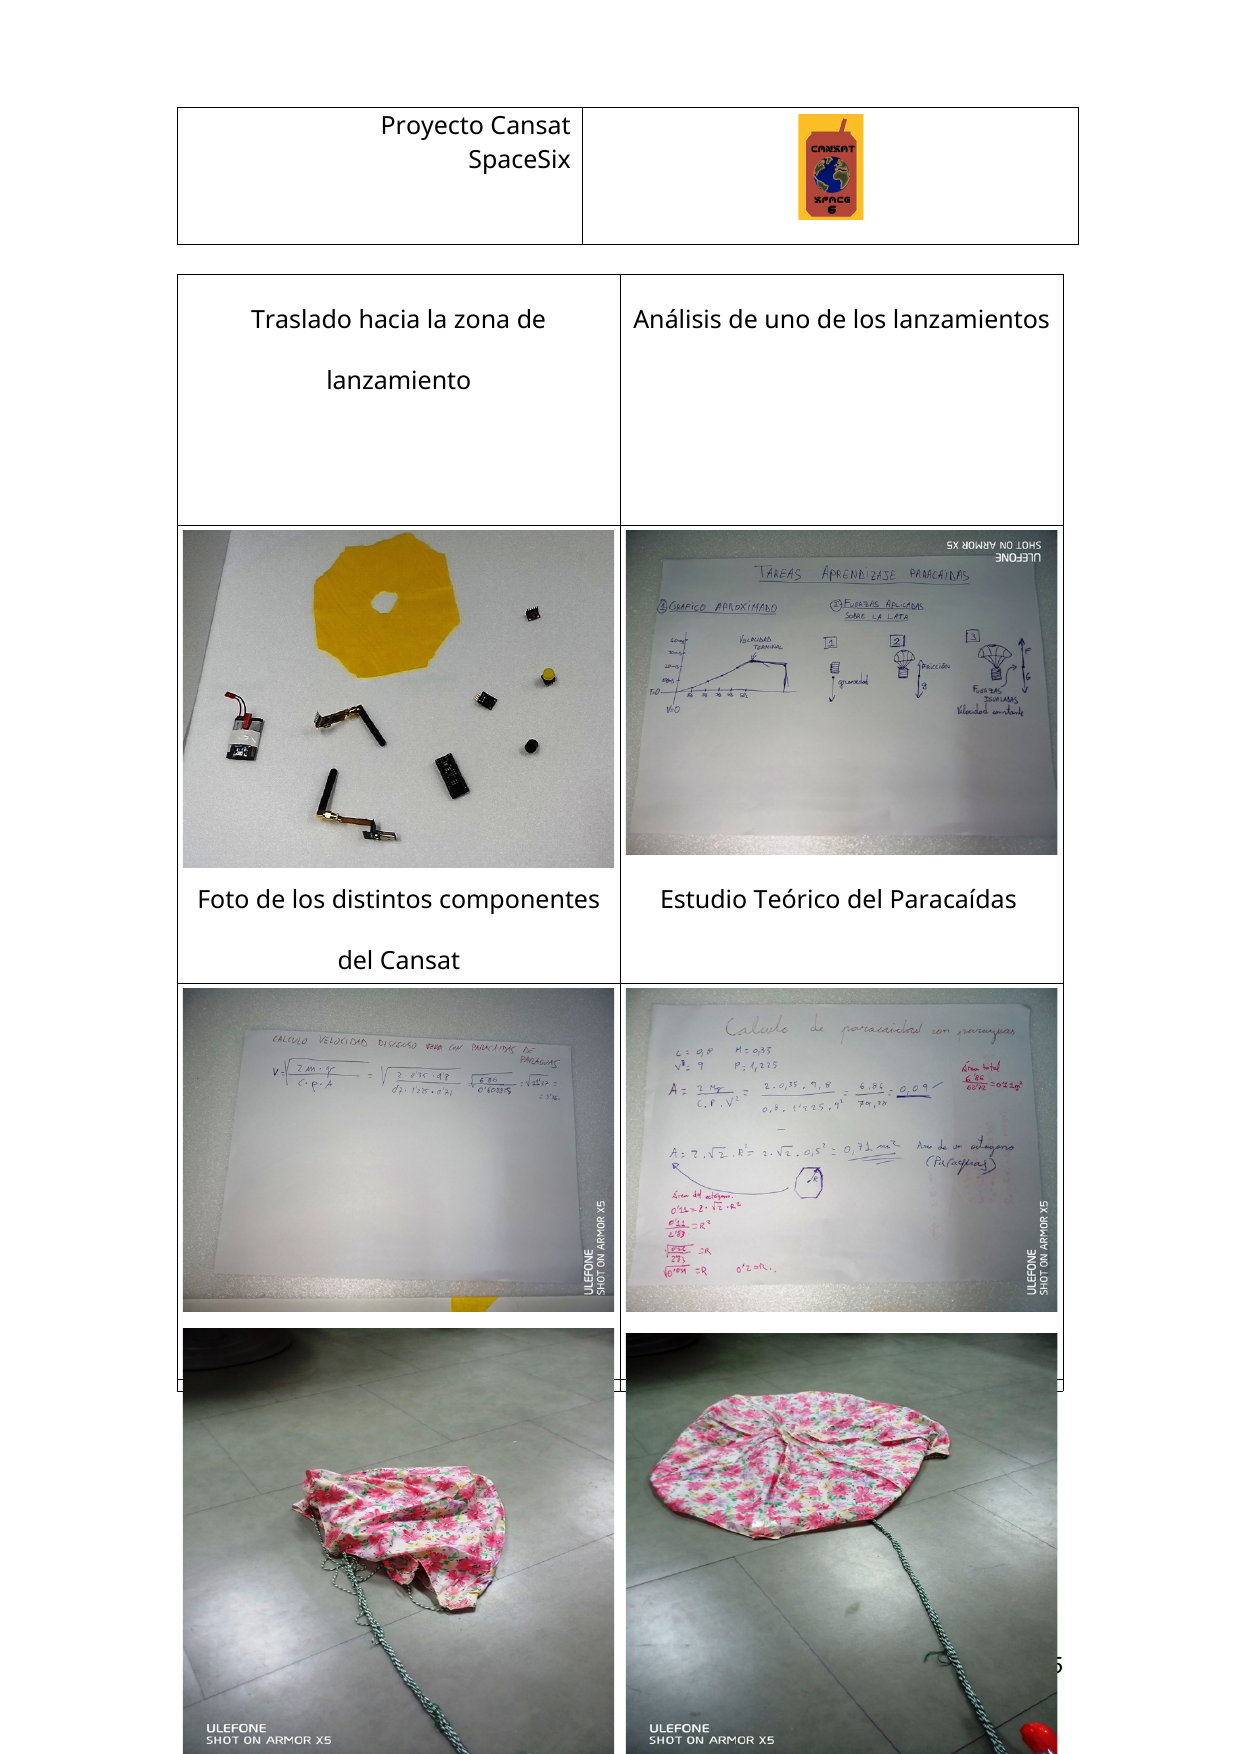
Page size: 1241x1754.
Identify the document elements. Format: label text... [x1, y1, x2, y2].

picture [182, 530, 615, 868]
picture [182, 1328, 615, 1754]
table_cell Estudio Teórico del Paracaídas [178, 989, 620, 1379]
picture [625, 1333, 1058, 1754]
table_cell [178, 984, 620, 988]
picture [625, 988, 1058, 1312]
table_cell Foto de los distintos componentes del Cansat [178, 526, 620, 983]
table_cell [621, 984, 1063, 988]
picture [798, 114, 864, 220]
table_cell Análisis de uno de los lanzamientos [621, 275, 1063, 525]
table_cell Estudio Teórico del Paracaídas [621, 989, 1063, 1379]
table_cell Estudio Teórico del Paracaídas [621, 526, 1063, 983]
table_cell Traslado hacia la zona de lanzamiento [178, 275, 620, 525]
picture [182, 988, 615, 1312]
picture [625, 530, 1058, 855]
